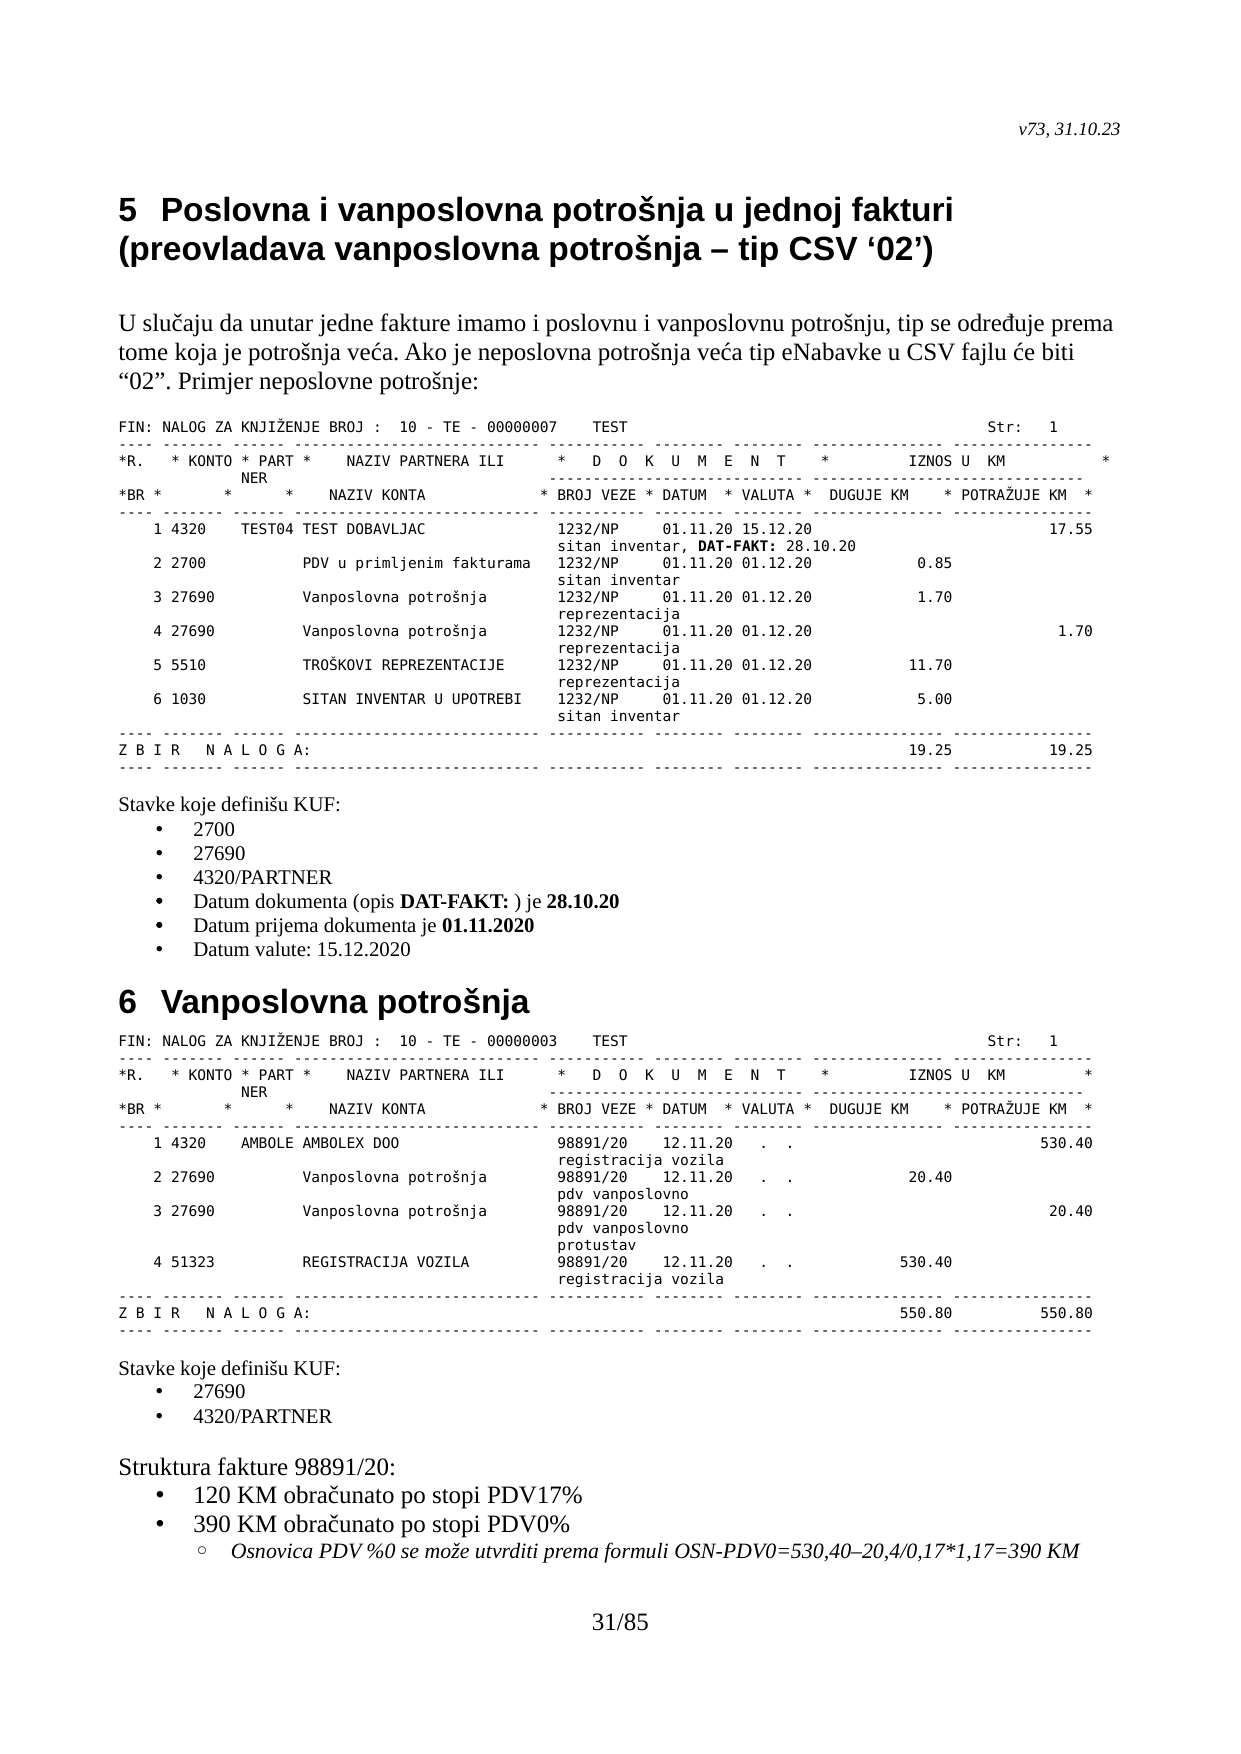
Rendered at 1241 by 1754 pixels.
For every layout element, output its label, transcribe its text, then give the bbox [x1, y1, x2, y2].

text Z B I R N A L O G A: 19.25 19.25 [118, 741, 1122, 758]
subtitle Vanposlovna potrošnja [118, 982, 1122, 1020]
text FIN: NALOG ZA KNJIŽENJE BROJ : 10 - TE - 00000007 TEST Str: 1 [118, 419, 1122, 436]
text 1 4320 TEST04 TEST DOBAVLJAC 1232/NP 01.11.20 15.12.20 17.55 [118, 521, 1122, 538]
text 3 27690 Vanposlovna potrošnja 1232/NP 01.11.20 01.12.20 1.70 [118, 589, 1122, 606]
list 120 KM obračunato po stopi PDV17% [156, 1480, 1122, 1509]
text ---- ------- ------ ---------------------------- ----------- -------- -------- --------------- ---------------- [118, 1287, 1122, 1304]
text sitan inventar [118, 572, 1122, 589]
text pdv vanposlovno [118, 1219, 1122, 1237]
text *BR * * * NAZIV KONTA * BROJ VEZE * DATUM * VALUTA * DUGUJE KM * POTRAŽUJE KM * [118, 1101, 1122, 1118]
text U slučaju da unutar jedne fakture imamo i poslovnu i vanposlovnu potrošnju, tip se određuje prema tome koja je potrošnja veća. Ako je neposlovna potrošnja veća tip eNabavke u CSV fajlu će biti “02”. Primjer neposlovne potrošnje: [118, 308, 1122, 395]
text 1 4320 AMBOLE AMBOLEX DOO 98891/20 12.11.20 . . 530.40 [118, 1135, 1122, 1152]
text NER ----------------------------- ------------------------------- [118, 470, 1122, 487]
list 2700 [156, 816, 1122, 841]
list 4320/PARTNER [156, 1403, 1122, 1428]
subtitle Poslovna i vanposlovna potrošnja u jednoj fakturi (preovladava vanposlovna potrošnja – tip CSV ‘02’) [118, 190, 1122, 267]
text Stavke koje definišu KUF: [118, 1355, 1122, 1379]
text 2 27690 Vanposlovna potrošnja 98891/20 12.11.20 . . 20.40 [118, 1169, 1122, 1186]
text *BR * * * NAZIV KONTA * BROJ VEZE * DATUM * VALUTA * DUGUJE KM * POTRAŽUJE KM * [118, 487, 1122, 504]
text registracija vozila [118, 1271, 1122, 1287]
text 6 1030 SITAN INVENTAR U UPOTREBI 1232/NP 01.11.20 01.12.20 5.00 [118, 691, 1122, 707]
text 2 2700 PDV u primljenim fakturama 1232/NP 01.11.20 01.12.20 0.85 [118, 555, 1122, 572]
list 390 KM obračunato po stopi PDV0% [156, 1509, 1122, 1538]
list Datum valute: 15.12.2020 [156, 937, 1122, 961]
list 27690 [156, 841, 1122, 864]
text ---- ------- ------ ---------------------------- ----------- -------- -------- --------------- ---------------- [118, 758, 1122, 775]
text *R. * KONTO * PART * NAZIV PARTNERA ILI * D O K U M E N T * IZNOS U KM * [118, 453, 1122, 470]
text NER ----------------------------- ------------------------------- [118, 1084, 1122, 1101]
text 3 27690 Vanposlovna potrošnja 98891/20 12.11.20 . . 20.40 [118, 1203, 1122, 1219]
text reprezentacija [118, 639, 1122, 657]
text Struktura fakture 98891/20: [118, 1452, 1122, 1480]
list Osnovica PDV %0 se može utvrditi prema formuli OSN-PDV0=530,40–20,4/0,17*1,17=390 KM [193, 1538, 1122, 1563]
text ---- ------- ------ ---------------------------- ----------- -------- -------- --------------- ---------------- [118, 1118, 1122, 1135]
text reprezentacija [118, 673, 1122, 691]
text sitan inventar, DAT-FAKT: 28.10.20 [118, 538, 1122, 555]
text protustav [118, 1237, 1122, 1253]
list 27690 [156, 1379, 1122, 1403]
text 5 5510 TROŠKOVI REPREZENTACIJE 1232/NP 01.11.20 01.12.20 11.70 [118, 657, 1122, 673]
text ---- ------- ------ ---------------------------- ----------- -------- -------- --------------- ---------------- [118, 504, 1122, 521]
text ---- ------- ------ ---------------------------- ----------- -------- -------- --------------- ---------------- [118, 1321, 1122, 1338]
text pdv vanposlovno [118, 1186, 1122, 1203]
text 4 51323 REGISTRACIJA VOZILA 98891/20 12.11.20 . . 530.40 [118, 1253, 1122, 1271]
text registracija vozila [118, 1152, 1122, 1169]
text ---- ------- ------ ---------------------------- ----------- -------- -------- --------------- ---------------- [118, 436, 1122, 453]
text *R. * KONTO * PART * NAZIV PARTNERA ILI * D O K U M E N T * IZNOS U KM * [118, 1067, 1122, 1084]
text reprezentacija [118, 606, 1122, 623]
text 4 27690 Vanposlovna potrošnja 1232/NP 01.11.20 01.12.20 1.70 [118, 623, 1122, 639]
text Z B I R N A L O G A: 550.80 550.80 [118, 1304, 1122, 1321]
text ---- ------- ------ ---------------------------- ----------- -------- -------- --------------- ---------------- [118, 1050, 1122, 1067]
list 4320/PARTNER [156, 864, 1122, 889]
text FIN: NALOG ZA KNJIŽENJE BROJ : 10 - TE - 00000003 TEST Str: 1 [118, 1033, 1122, 1050]
list Datum prijema dokumenta je 01.11.2020 [156, 913, 1122, 937]
text sitan inventar [118, 707, 1122, 724]
text ---- ------- ------ ---------------------------- ----------- -------- -------- --------------- ---------------- [118, 724, 1122, 741]
text Stavke koje definišu KUF: [118, 792, 1122, 816]
list Datum dokumenta (opis DAT-FAKT: ) je 28.10.20 [156, 889, 1122, 913]
